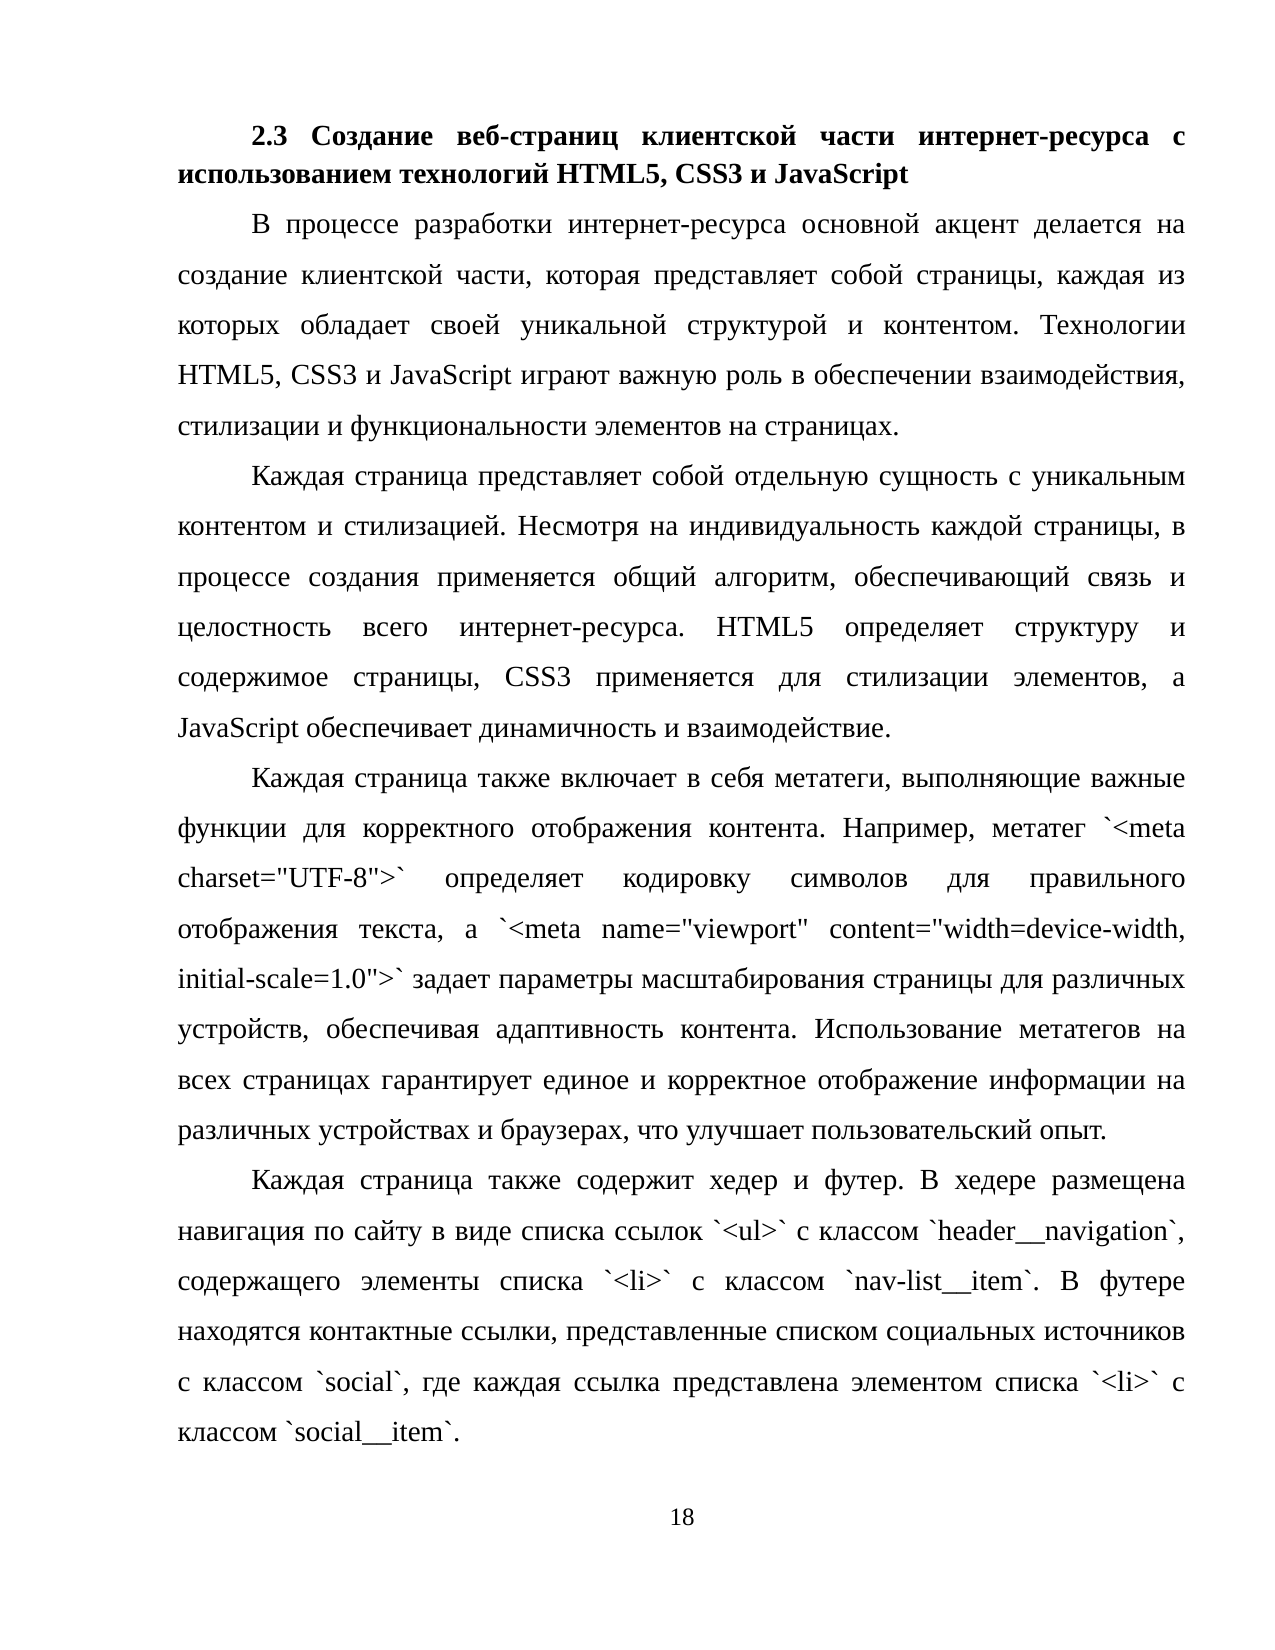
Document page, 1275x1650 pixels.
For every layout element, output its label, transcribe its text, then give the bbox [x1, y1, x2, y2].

text В процессе разработки интернет-ресурса основной акцент делается на создание клиентской части, которая представляет собой страницы, каждая из которых обладает своей уникальной структурой и контентом. Технологии HTML5, CSS3 и JavaScript играют важную роль в обеспечении взаимодействия, стилизации и функциональности элементов на страницах. [177, 207, 1186, 441]
text Каждая страница также включает в себя метатеги, выполняющие важные функции для корректного отображения контента. Например, метатег `<meta charset="UTF-8">` определяет кодировку символов для правильного отображения текста, а `<meta name="viewport" content="width=device-width, initial-scale=1.0">` задает параметры масштабирования страницы для различных устройств, обеспечивая адаптивность контента. Использование метатегов на всех страницах гарантирует единое и корректное отображение информации на различных устройствах и браузерах, что улучшает пользовательский опыт. [177, 760, 1186, 1146]
title 2.3 Создание веб-страниц клиентской части интернет-ресурса с использованием технологий HTML5, CSS3 и JavaScript [177, 118, 1186, 190]
text Каждая страница также содержит хедер и футер. В хедере размещена навигация по сайту в виде списка ссылок `<ul>` с классом `header__navigation`, содержащего элементы списка `<li>` с классом `nav-list__item`. В футере находятся контактные ссылки, представленные списком социальных источников с классом `social`, где каждая ссылка представлена элементом списка `<li>` с классом `social__item`. [177, 1162, 1186, 1448]
text Каждая страница представляет собой отдельную сущность с уникальным контентом и стилизацией. Несмотря на индивидуальность каждой страницы, в процессе создания применяется общий алгоритм, обеспечивающий связь и целостность всего интернет-ресурса. HTML5 определяет структуру и содержимое страницы, CSS3 применяется для стилизации элементов, а JavaScript обеспечивает динамичность и взаимодействие. [177, 458, 1186, 743]
